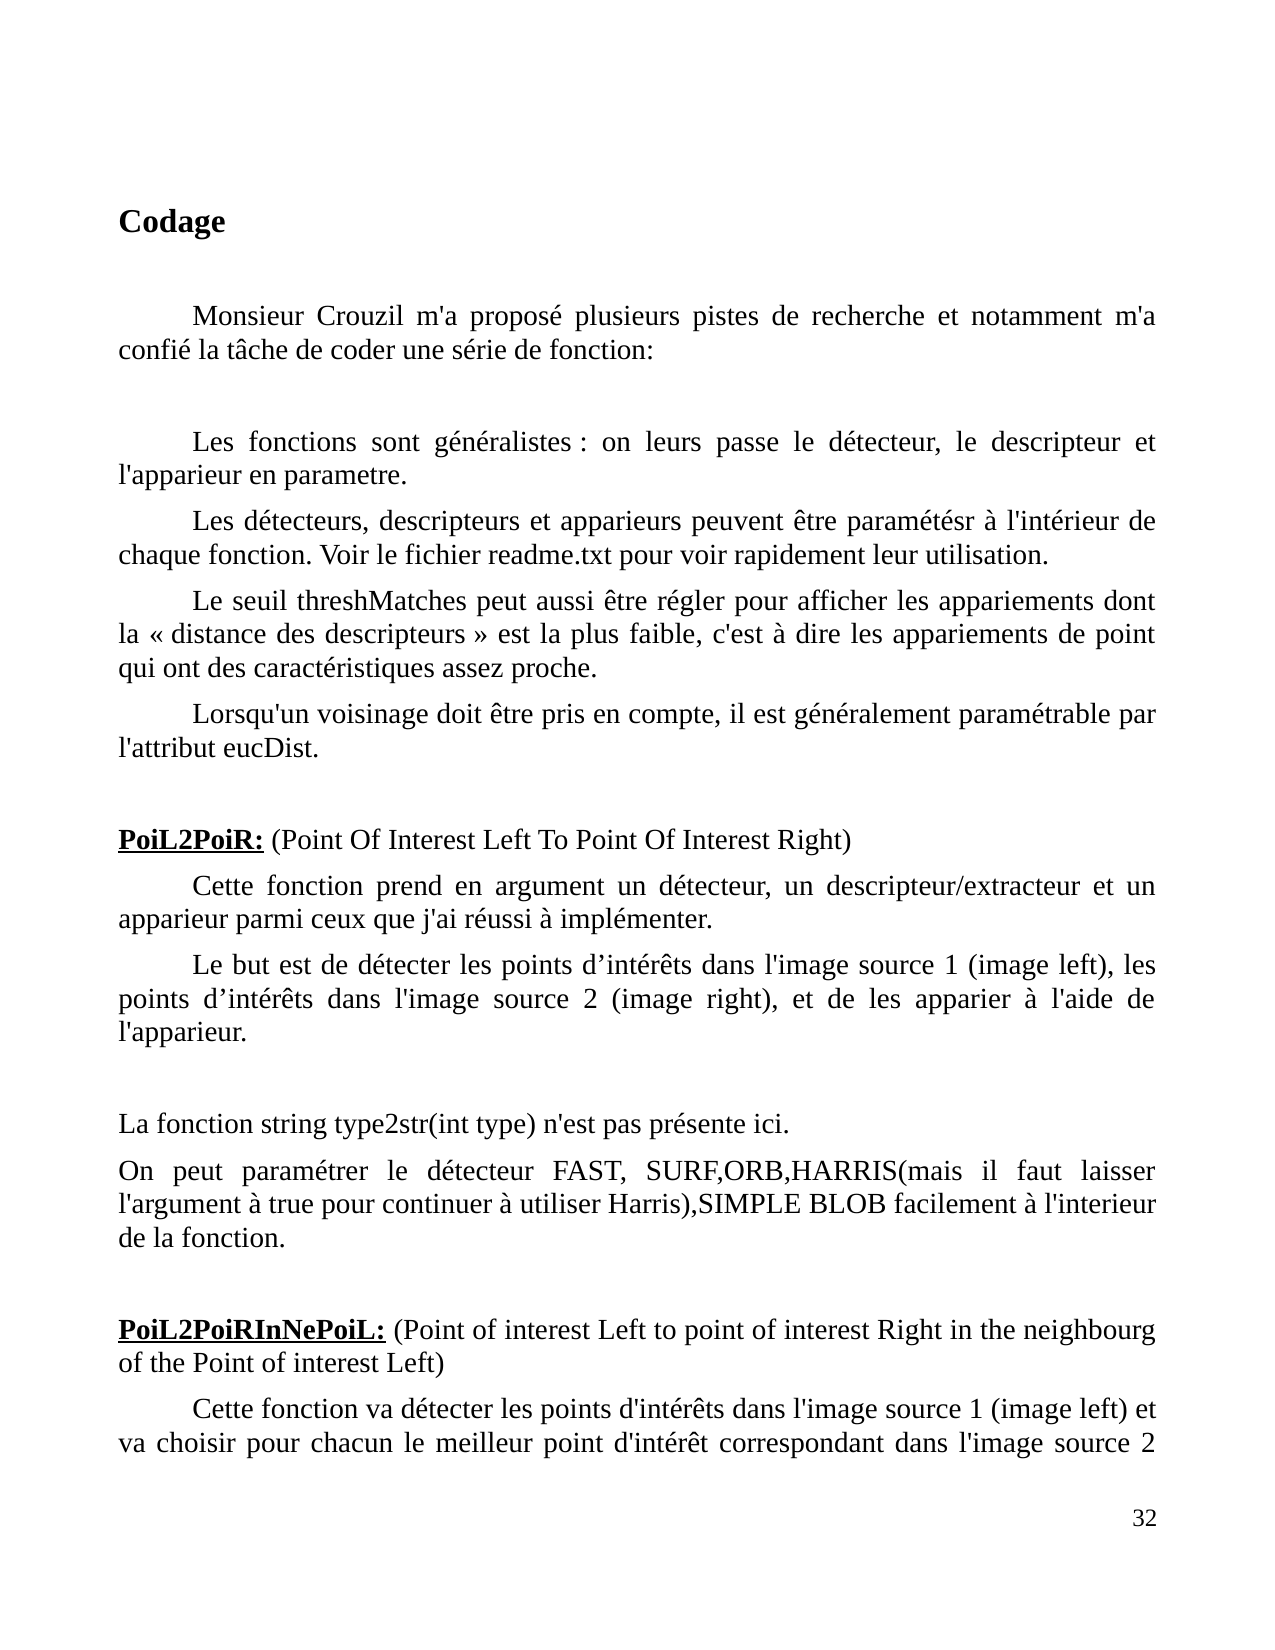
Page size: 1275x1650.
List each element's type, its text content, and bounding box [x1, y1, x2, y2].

text PoiL2PoiRInNePoiL: (Point of interest Left to point of interest Right in the neighbourg of the Point of interest Left) [118, 1312, 1157, 1379]
text Les détecteurs, descripteurs et apparieurs peuvent être paramétésr à l'intérieur de chaque fonction. Voir le fichier readme.txt pour voir rapidement leur utilisation. [118, 503, 1157, 571]
text PoiL2PoiR: (Point Of Interest Left To Point Of Interest Right) [118, 822, 1157, 855]
text Les fonctions sont généralistes : on leurs passe le détecteur, le descripteur et l'apparieur en parametre. [118, 424, 1157, 491]
text Le but est de détecter les points d’intérêts dans l'image source 1 (image left), les points d’intérêts dans l'image source 2 (image right), et de les apparier à l'aide de l'apparieur. [118, 947, 1157, 1048]
text Monsieur Crouzil m'a proposé plusieurs pistes de recherche et notamment m'a confié la tâche de coder une série de fonction: [118, 298, 1157, 365]
text Le seuil threshMatches peut aussi être régler pour afficher les appariements dont la « distance des descripteurs » est la plus faible, c'est à dire les appariements de point qui ont des caractéristiques assez proche. [118, 583, 1157, 684]
text Cette fonction prend en argument un détecteur, un descripteur/extracteur et un apparieur parmi ceux que j'ai réussi à implémenter. [118, 868, 1157, 935]
text Cette fonction va détecter les points d'intérêts dans l'image source 1 (image left) et va choisir pour chacun le meilleur point d'intérêt correspondant dans l'image source 2 [118, 1391, 1157, 1458]
text Lorsqu'un voisinage doit être pris en compte, il est généralement paramétrable par l'attribut eucDist. [118, 696, 1157, 763]
text On peut paramétrer le détecteur FAST, SURF,ORB,HARRIS(mais il faut laisser l'argument à true pour continuer à utiliser Harris),SIMPLE BLOB facilement à l'interieur de la fonction. [118, 1153, 1157, 1253]
subtitle Codage [118, 201, 1157, 240]
text La fonction string type2str(int type) n'est pas présente ici. [118, 1107, 1157, 1140]
